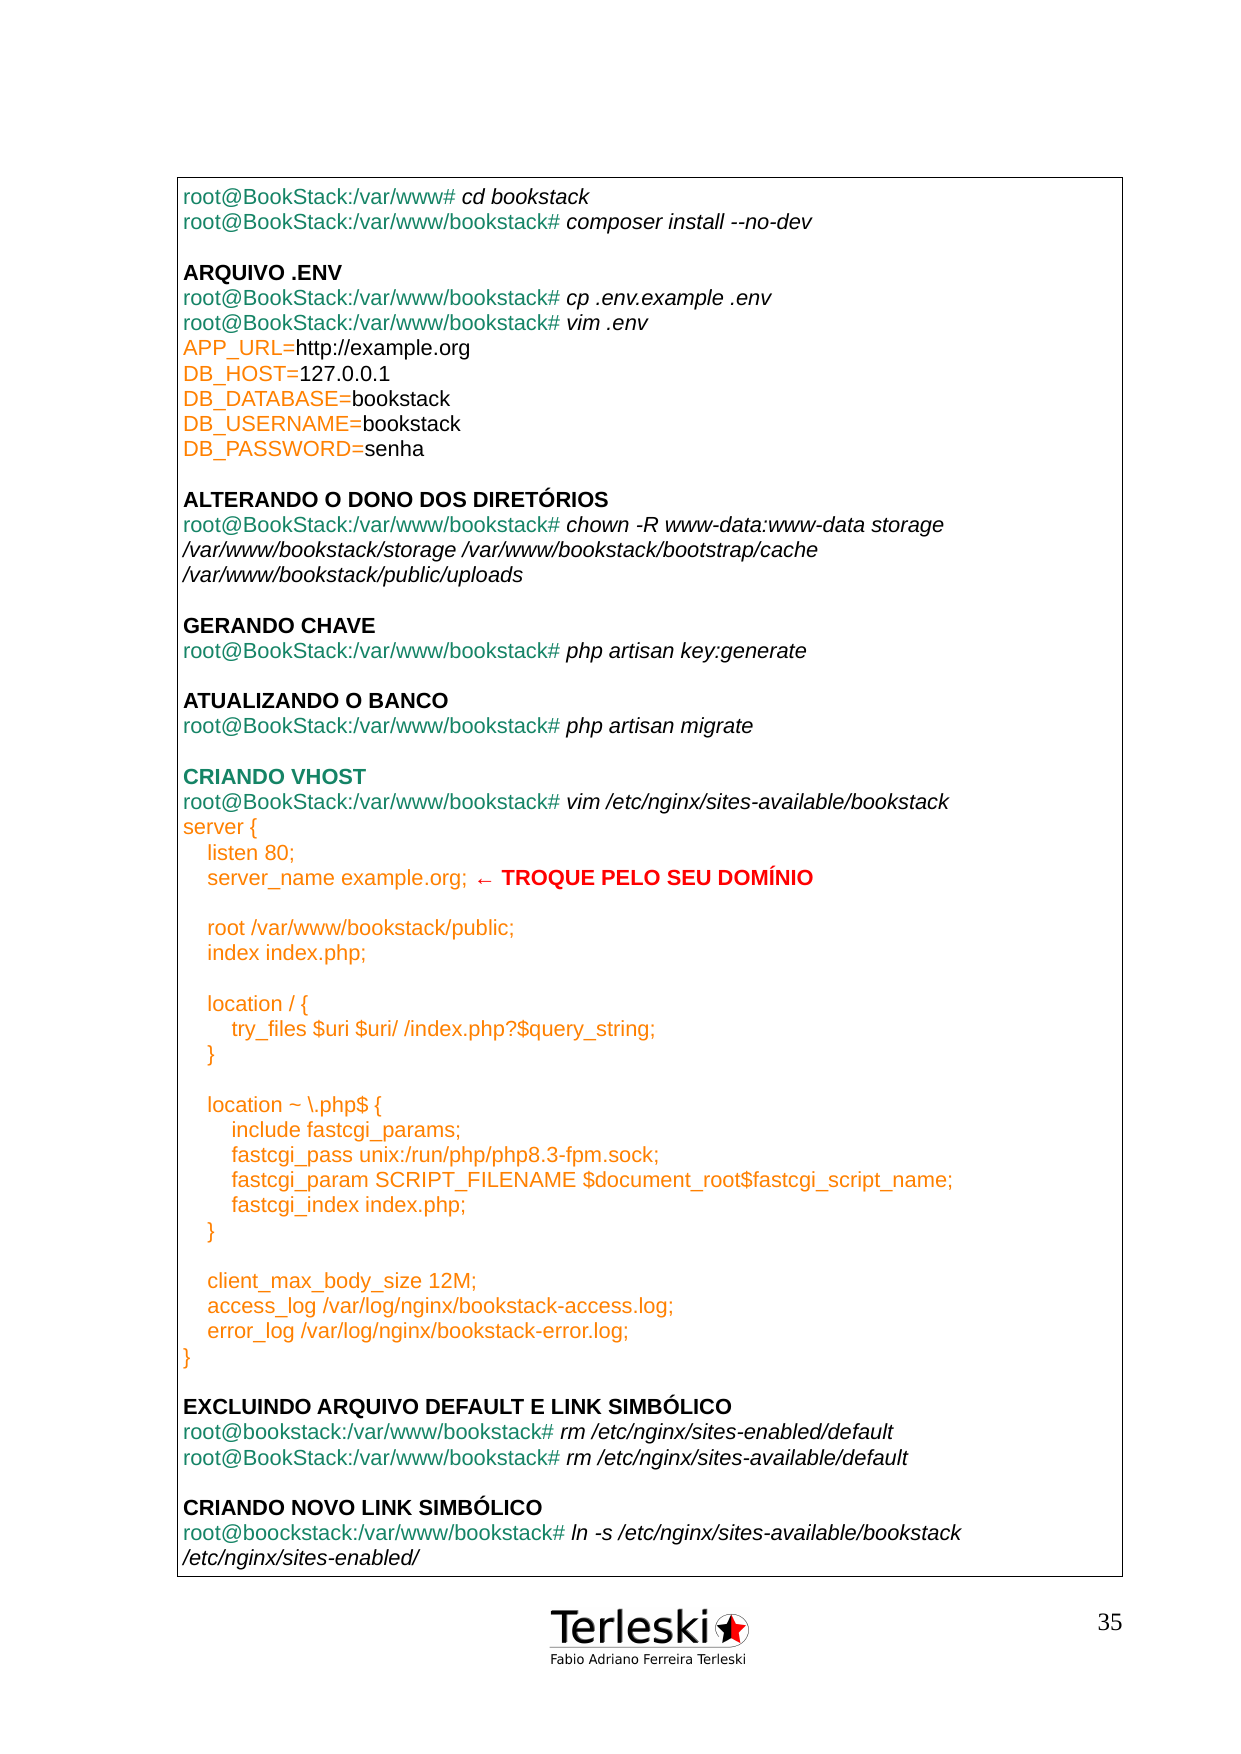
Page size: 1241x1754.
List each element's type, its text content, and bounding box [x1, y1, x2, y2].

table_header root@BookStack:/var/www# cd bookstack root@BookStack:/var/www/bookstack# composer install --no-dev ARQUIVO .ENV root@BookStack:/var/www/bookstack# cp .env.example .env root@BookStack:/var/www/bookstack# vim .env APP_URL=http://example.org DB_HOST=127.0.0.1 DB_DATABASE=bookstack DB_USERNAME=bookstack DB_PASSWORD=senha ALTERANDO O DONO DOS DIRETÓRIOS root@BookStack:/var/www/bookstack# chown -R www-data:www-data storage /var/www/bookstack/storage /var/www/bookstack/bootstrap/cache /var/www/bookstack/public/uploads GERANDO CHAVE root@BookStack:/var/www/bookstack# php artisan key:generate ATUALIZANDO O BANCO root@BookStack:/var/www/bookstack# php artisan migrate CRIANDO VHOST root@BookStack:/var/www/bookstack# vim /etc/nginx/sites-available/bookstack server { listen 80; server_name example.org; ← TROQUE PELO SEU DOMÍNIO root /var/www/bookstack/public; index index.php; location / { try_files $uri $uri/ /index.php?$query_string; } location ~ \.php$ { include fastcgi_params; fastcgi_pass unix:/run/php/php8.3-fpm.sock; fastcgi_param SCRIPT_FILENAME $document_root$fastcgi_script_name; fastcgi_index index.php; } client_max_body_size 12M; access_log /var/log/nginx/bookstack-access.log; error_log /var/log/nginx/bookstack-error.log; } EXCLUINDO ARQUIVO DEFAULT E LINK SIMBÓLICO root@bookstack:/var/www/bookstack# rm /etc/nginx/sites-enabled/default root@BookStack:/var/www/bookstack# rm /etc/nginx/sites-available/default CRIANDO NOVO LINK SIMBÓLICO root@boockstack:/var/www/bookstack# ln -s /etc/nginx/sites-available/bookstack /etc/nginx/sites-enabled/ [178, 178, 1122, 1576]
picture [549, 1607, 750, 1667]
